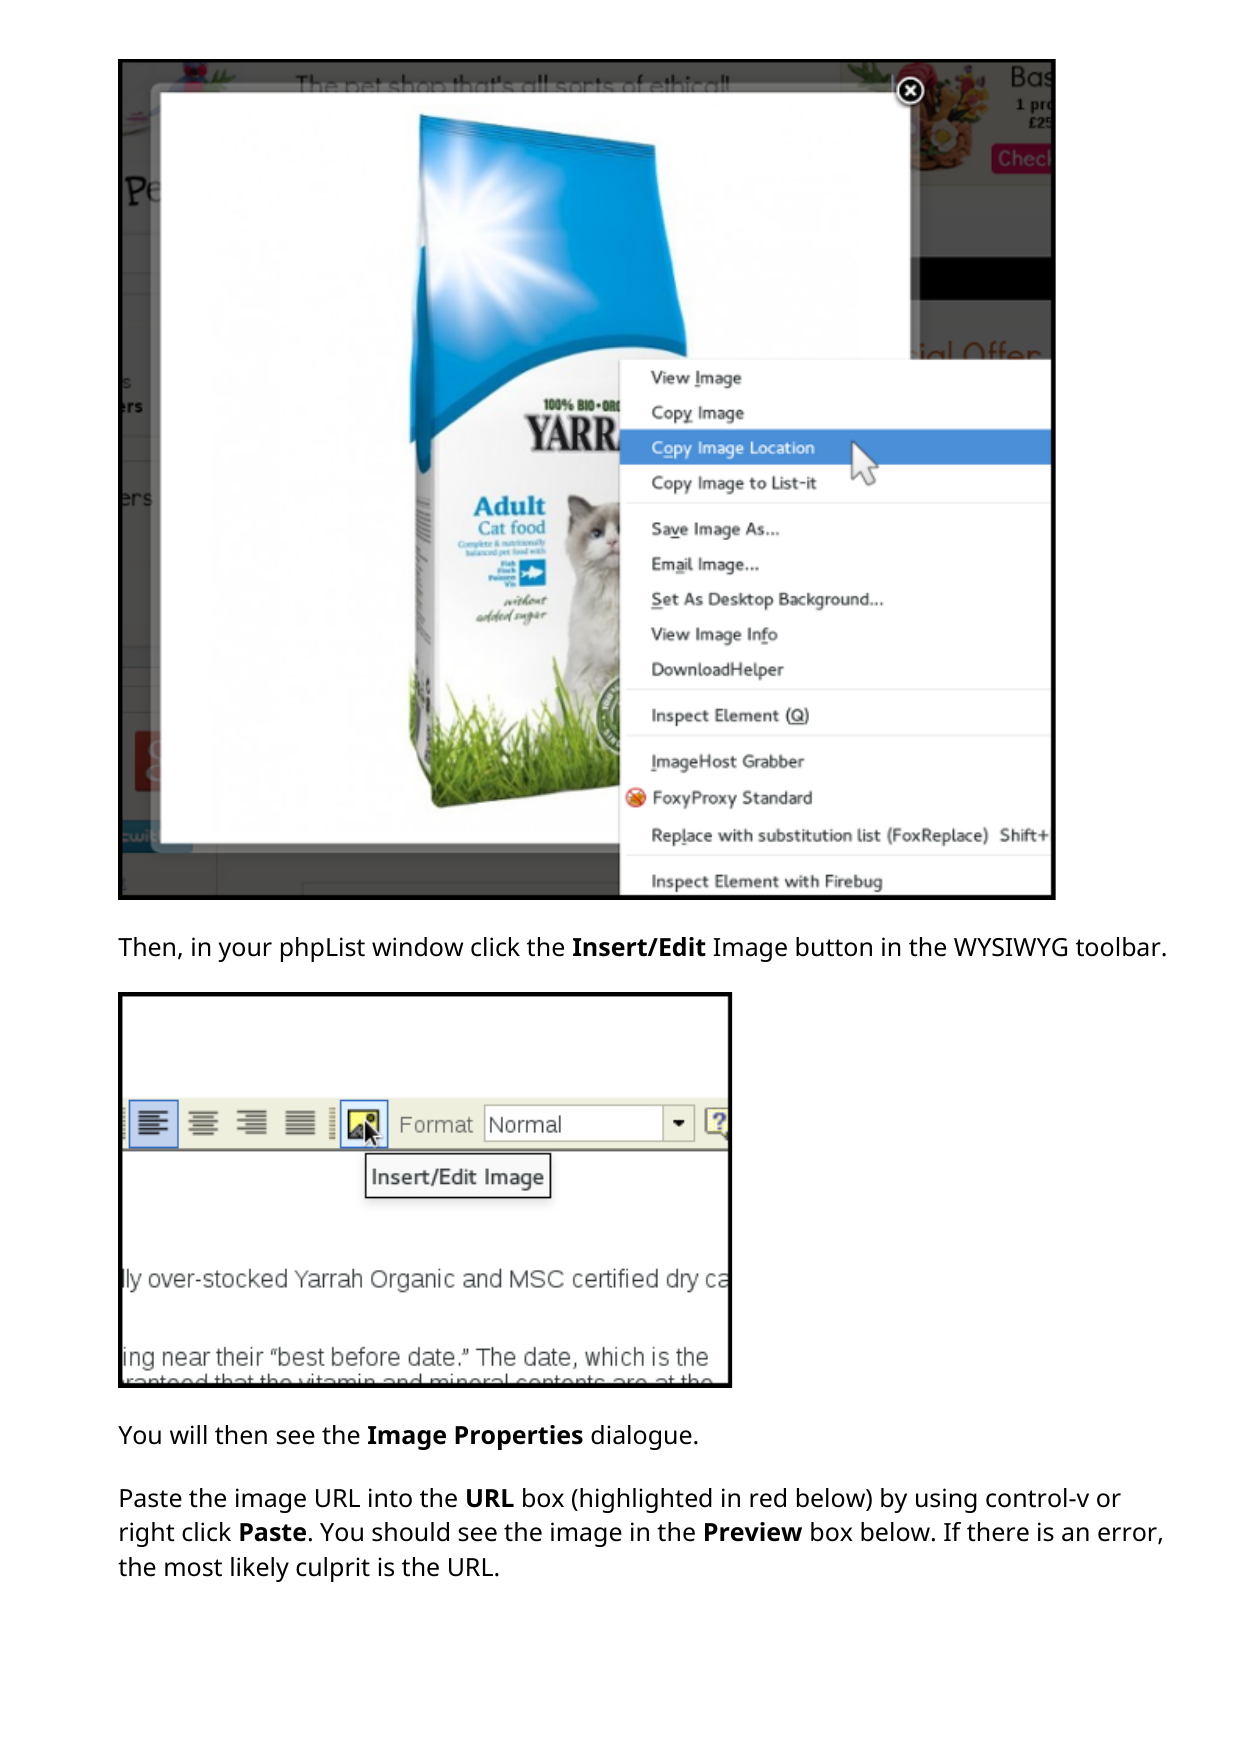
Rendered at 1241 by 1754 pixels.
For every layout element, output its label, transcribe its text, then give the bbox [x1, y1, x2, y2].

picture [118, 59, 1056, 900]
text You will then see the Image Properties dialogue. [118, 1417, 1181, 1452]
text Then, in your phpList window click the Insert/Edit Image button in the WYSIWYG toolbar. [118, 929, 1181, 963]
picture [118, 992, 733, 1388]
text Paste the image URL into the URL box (highlighted in red below) by using control-v or right click Paste. You should see the image in the Preview box below. If there is an error, the most likely culprit is the URL. [118, 1481, 1181, 1583]
